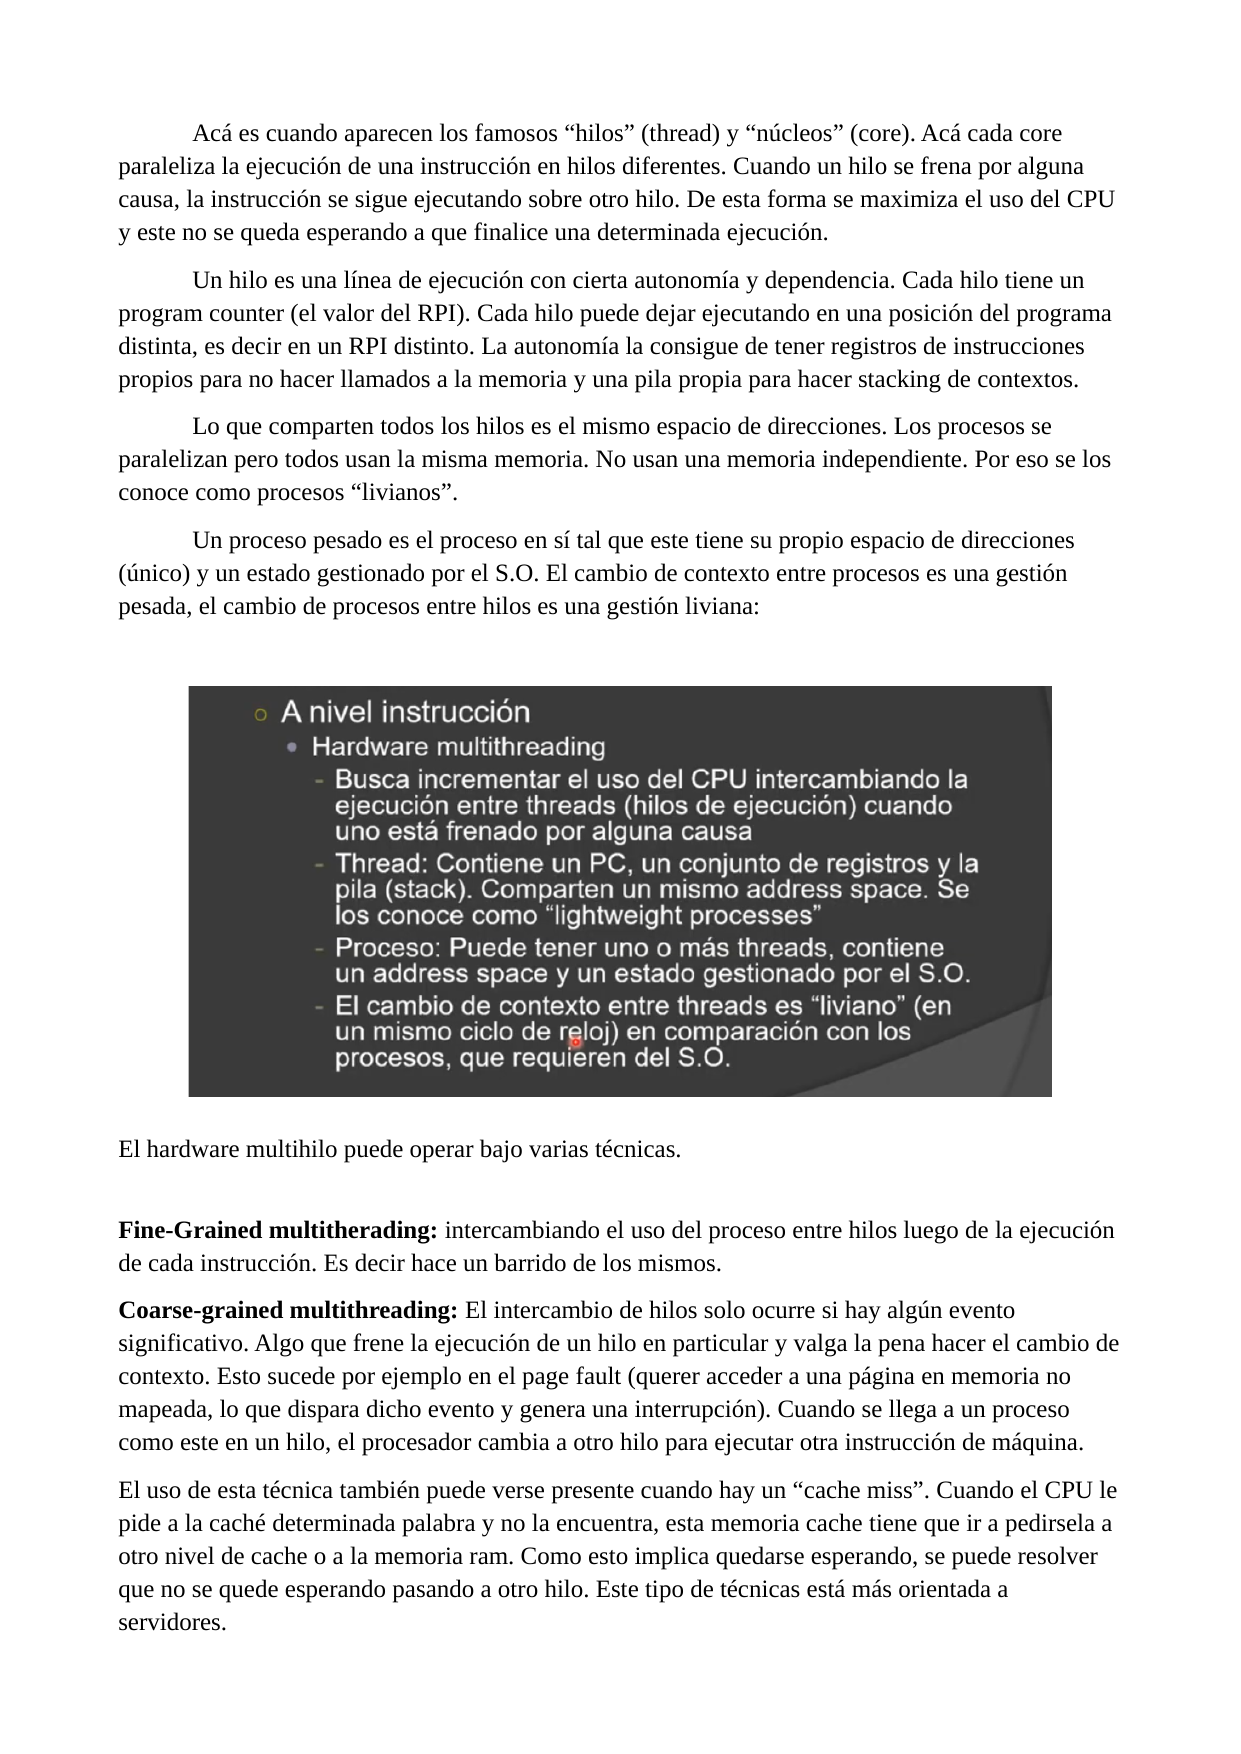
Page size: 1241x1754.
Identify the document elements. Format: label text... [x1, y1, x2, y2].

text Lo que comparten todos los hilos es el mismo espacio de direcciones. Los procesos se paralelizan pero todos usan la misma memoria. No usan una memoria independiente. Por eso se los conoce como procesos “livianos”. [118, 411, 1122, 506]
text Un hilo es una línea de ejecución con cierta autonomía y dependencia. Cada hilo tiene un program counter (el valor del RPI). Cada hilo puede dejar ejecutando en una posición del programa distinta, es decir en un RPI distinto. La autonomía la consigue de tener registros de instrucciones propios para no hacer llamados a la memoria y una pila propia para hacer stacking de contextos. [118, 265, 1122, 393]
text El hardware multihilo puede operar bajo varias técnicas. [118, 686, 1122, 1163]
text Acá es cuando aparecen los famosos “hilos” (thread) y “núcleos” (core). Acá cada core paraleliza la ejecución de una instrucción en hilos diferentes. Cuando un hilo se frena por alguna causa, la instrucción se sigue ejecutando sobre otro hilo. De esta forma se maximiza el uso del CPU y este no se queda esperando a que finalice una determinada ejecución. [118, 118, 1122, 246]
text Un proceso pesado es el proceso en sí tal que este tiene su propio espacio de direcciones (único) y un estado gestionado por el S.O. El cambio de contexto entre procesos es una gestión pesada, el cambio de procesos entre hilos es una gestión liviana: [118, 525, 1122, 620]
text Fine-Grained multitherading: intercambiando el uso del proceso entre hilos luego de la ejecución de cada instrucción. Es decir hace un barrido de los mismos. [118, 1182, 1122, 1276]
text Coarse-grained multithreading: El intercambio de hilos solo ocurre si hay algún evento significativo. Algo que frene la ejecución de un hilo en particular y valga la pena hacer el cambio de contexto. Esto sucede por ejemplo en el page fault (querer acceder a una página en memoria no mapeada, lo que dispara dicho evento y genera una interrupción). Cuando se llega a un proceso como este en un hilo, el procesador cambia a otro hilo para ejecutar otra instrucción de máquina. [118, 1295, 1122, 1456]
picture [188, 686, 1052, 1097]
text El uso de esta técnica también puede verse presente cuando hay un “cache miss”. Cuando el CPU le pide a la caché determinada palabra y no la encuentra, esta memoria cache tiene que ir a pedirsela a otro nivel de cache o a la memoria ram. Como esto implica quedarse esperando, se puede resolver que no se quede esperando pasando a otro hilo. Este tipo de técnicas está más orientada a servidores. [118, 1475, 1122, 1636]
